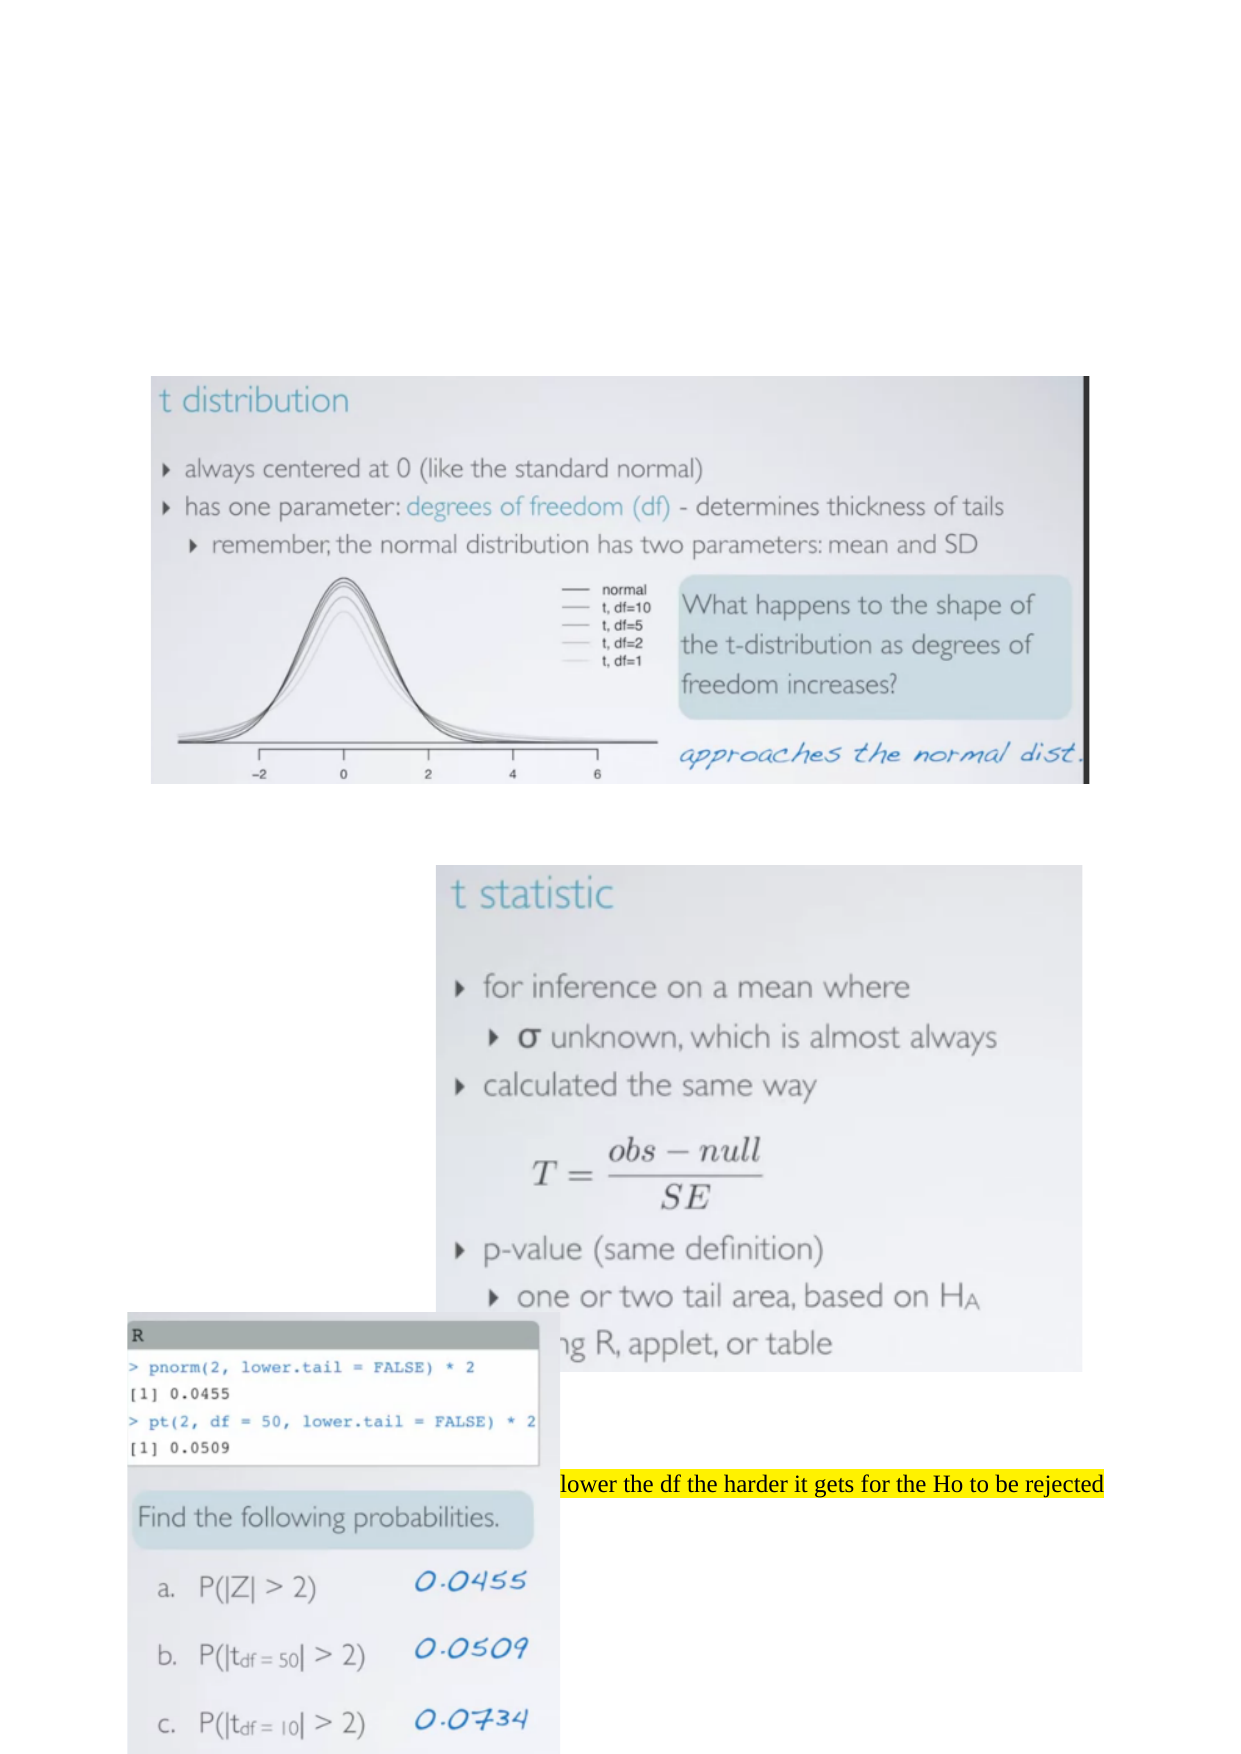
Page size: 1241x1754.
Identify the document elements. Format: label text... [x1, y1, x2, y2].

text lower the df the harder it gets for the Ho to be rejected [561, 1469, 1122, 1498]
picture [150, 376, 1090, 784]
picture [127, 865, 1083, 1754]
